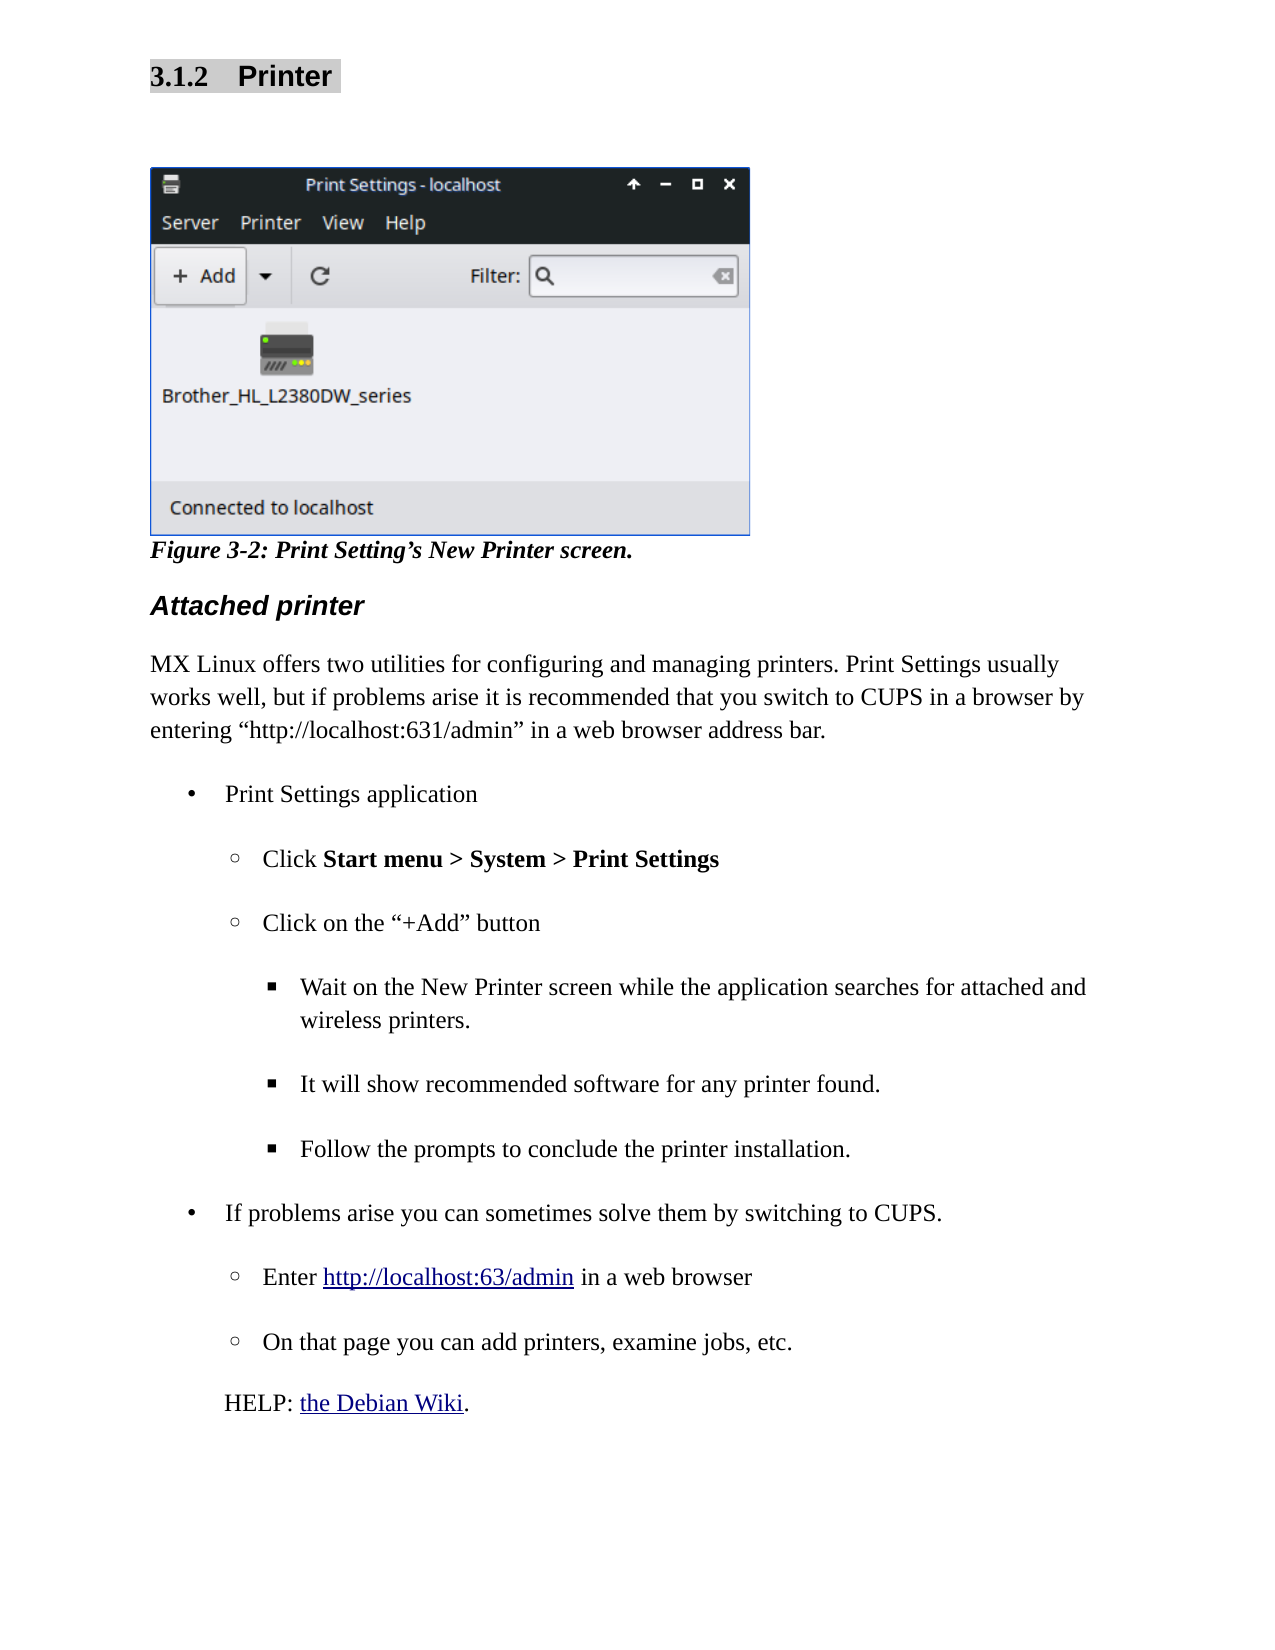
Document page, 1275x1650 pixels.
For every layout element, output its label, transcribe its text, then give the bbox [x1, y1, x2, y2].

list Wait on the New Printer screen while the application searches for attached and wireless printers. [262, 972, 1125, 1034]
list On that page you can add printers, examine jobs, etc. [225, 1327, 1125, 1355]
list Print Settings application [187, 779, 1125, 808]
picture [150, 167, 750, 536]
list Follow the prompts to conclude the printer installation. [262, 1134, 1125, 1162]
subtitle Attached printer [150, 589, 1125, 621]
subtitle 3.1.2 Printer [341, 59, 1125, 93]
text MX Linux offers two utilities for configuring and managing printers. Print Settings usually works well, but if problems arise it is recommended that you switch to CUPS in a browser by entering “http://localhost:631/admin” in a web browser address bar. [150, 649, 1125, 744]
text HELP: the Debian Wiki. [150, 1388, 1125, 1416]
list It will show recommended software for any printer found. [262, 1069, 1125, 1098]
list Enter http://localhost:63/admin in a web browser [225, 1262, 1125, 1291]
list Click on the “+Add” button [225, 908, 1125, 937]
subtitle 3.1.2 Printer [150, 59, 208, 93]
list If problems arise you can sometimes solve them by switching to CUPS. [187, 1198, 1125, 1227]
list Click Start menu > System > Print Settings [225, 844, 1125, 872]
text Figure 3-2: Print Setting’s New Printer screen. [150, 185, 1125, 564]
